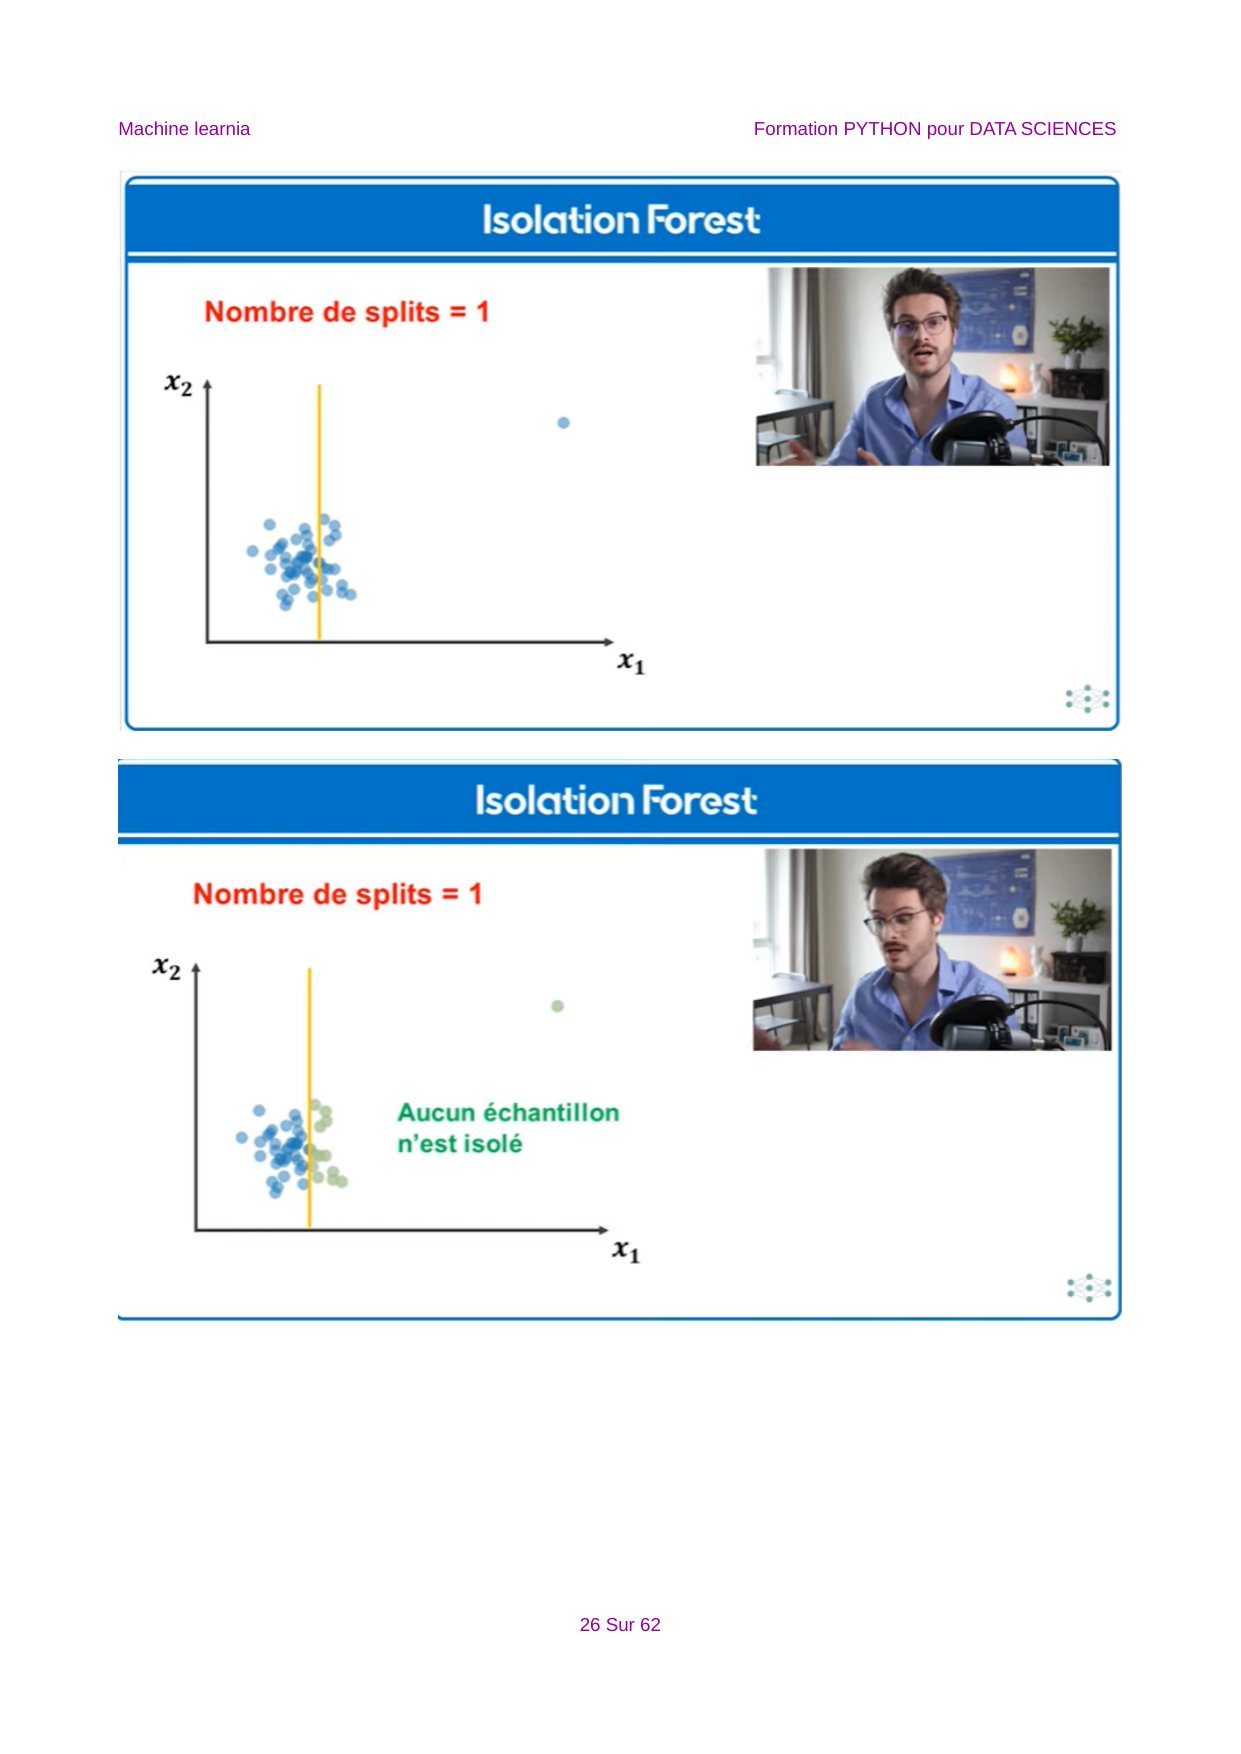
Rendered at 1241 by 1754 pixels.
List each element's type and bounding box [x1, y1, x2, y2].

picture [118, 759, 1122, 1323]
picture [118, 169, 1122, 731]
